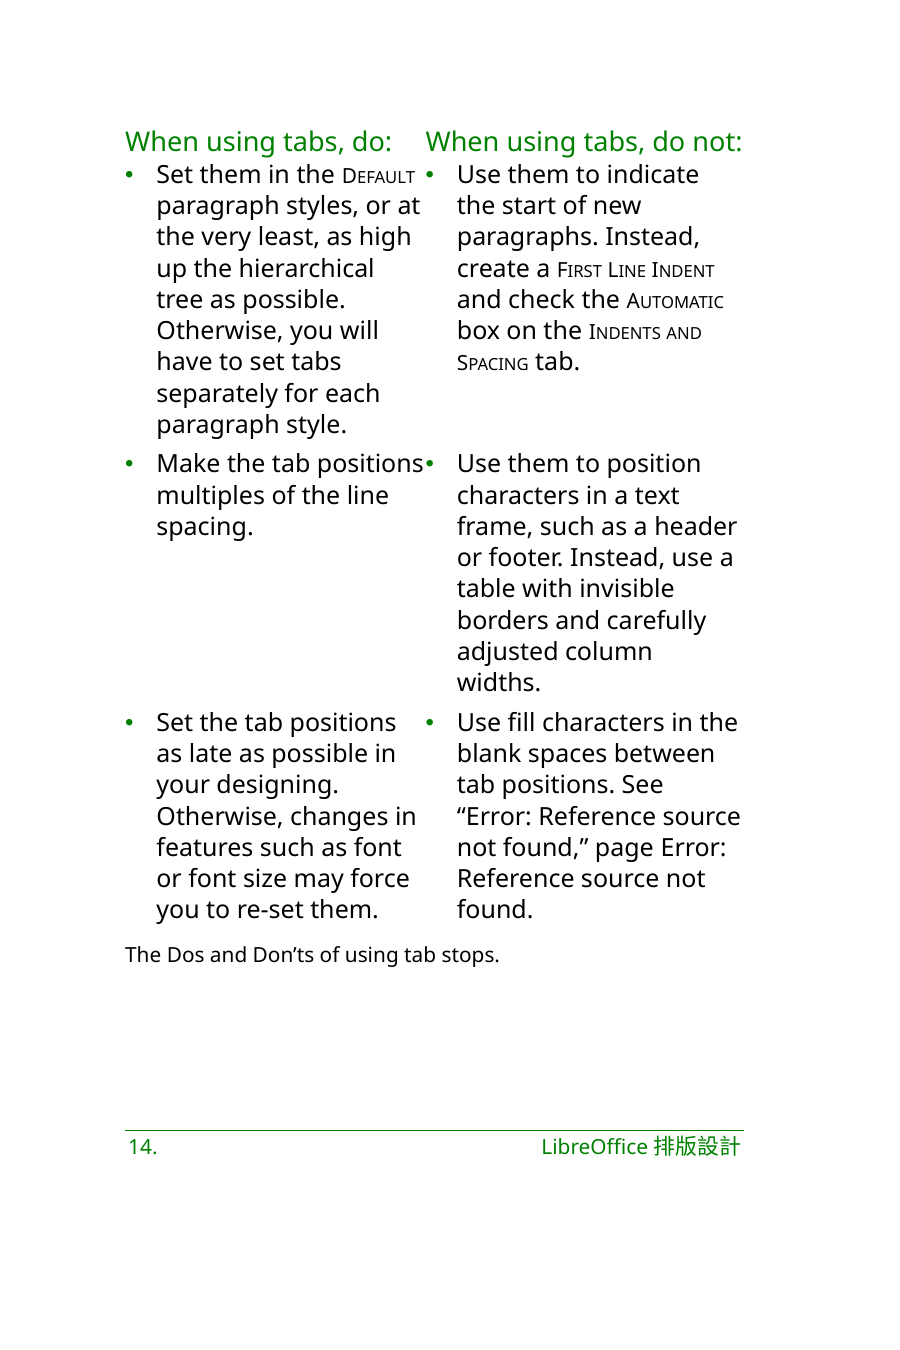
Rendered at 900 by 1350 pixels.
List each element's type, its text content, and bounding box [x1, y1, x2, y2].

table_header When using tabs, do: [125, 125, 425, 158]
table_header When using tabs, do not: [425, 125, 744, 158]
table_cell Use them to position characters in a text frame, such as a header or footer. Instead, use a table with invisible borders and carefully adjusted column widths. [425, 448, 744, 706]
table_cell Set the tab positions as late as possible in your designing. Otherwise, changes in features such as font or font size may force you to re-set them. [125, 706, 425, 933]
table_cell Set them in the Default paragraph styles, or at the very least, as high up the hierarchical tree as possible. Otherwise, you will have to set tabs separately for each paragraph style. [125, 158, 425, 448]
table_cell The Dos and Don’ts of using tab stops. [125, 933, 744, 968]
table_cell Make the tab positions multiples of the line spacing. [125, 448, 425, 706]
table_cell Use them to indicate the start of new paragraphs. Instead, create a First Line Indent and check the Automatic box on the Indents and Spacing tab. [425, 158, 744, 448]
table_cell Use fill characters in the blank spaces between tab positions. See “Error: Reference source not found,” page Error: Reference source not found. [425, 706, 744, 933]
